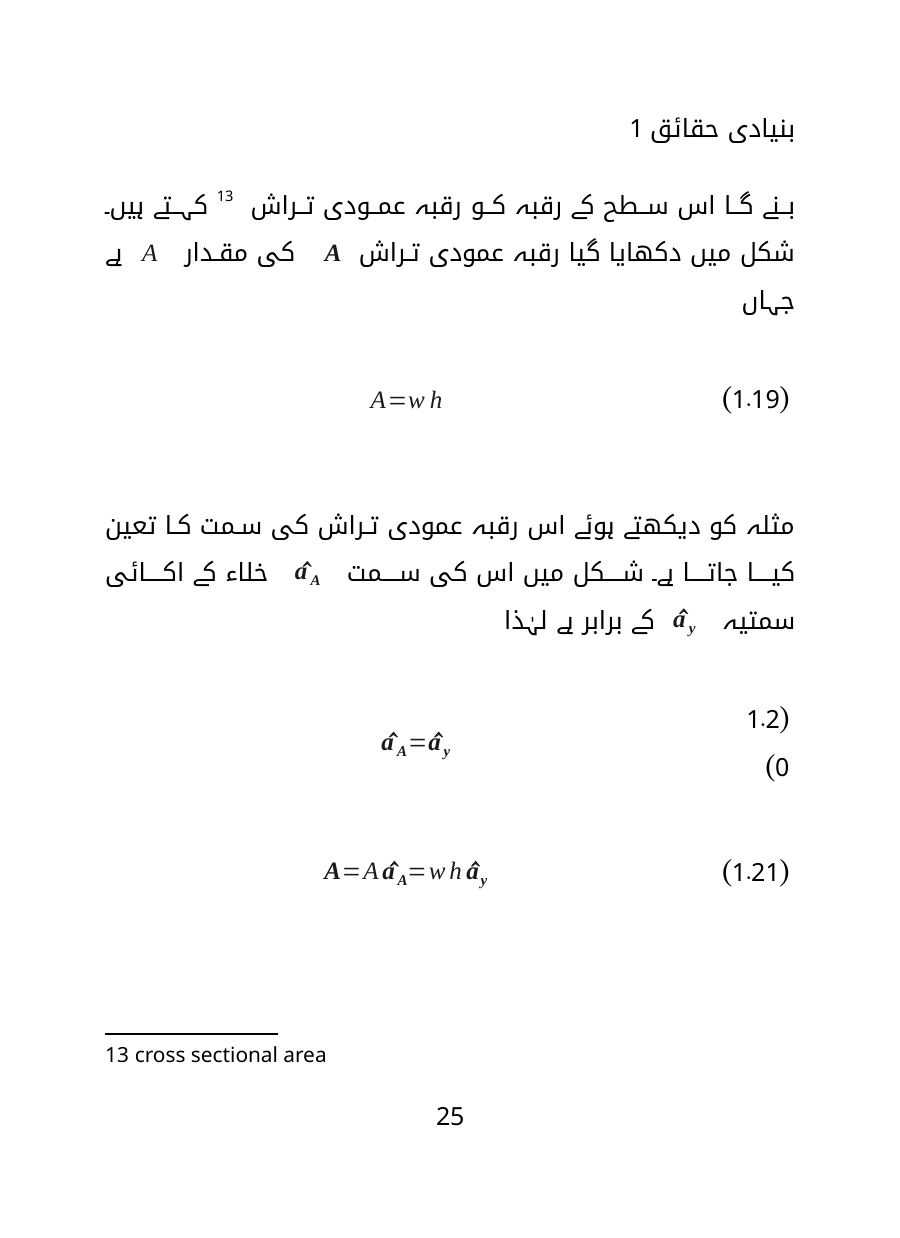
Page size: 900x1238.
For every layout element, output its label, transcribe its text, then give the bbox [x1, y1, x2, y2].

text cross sectional area [105, 1040, 795, 1068]
table_header (1.21) [696, 844, 795, 915]
text مثلہ کو دیکھتے ہوئے اس رقبہ عمودی تراش کی سمت کا تعین کیا جاتا ہے۔ شکل میں اس کی سمت خلاء کے اکائی سمتیہ کے برابر ہے لہٰذا [105, 502, 795, 644]
table_header [105, 691, 718, 810]
table_header [105, 371, 697, 442]
table_header (1.19) [697, 371, 795, 442]
table_header [105, 844, 696, 915]
table_header (1.20) [718, 691, 795, 810]
text شکل 1.8 میں ایک سلاخ دکھایا گیا ہے۔ اس کو اکائی سمتیہکی سمت میں لٹایا گیا ہے۔ اگر ہم تصور میں اس سلاخ کو لمبائی کی عمودی سمت میں کاٹیں تو اس کا جو سرہ بنے گا اس سطح کے رقبہ کو رقبہ عمودی تراش کہتے ہیں۔ شکل میں دکھایا گیا رقبہ عمودی تراش کی مقدار ہے جہاں [105, 182, 795, 324]
